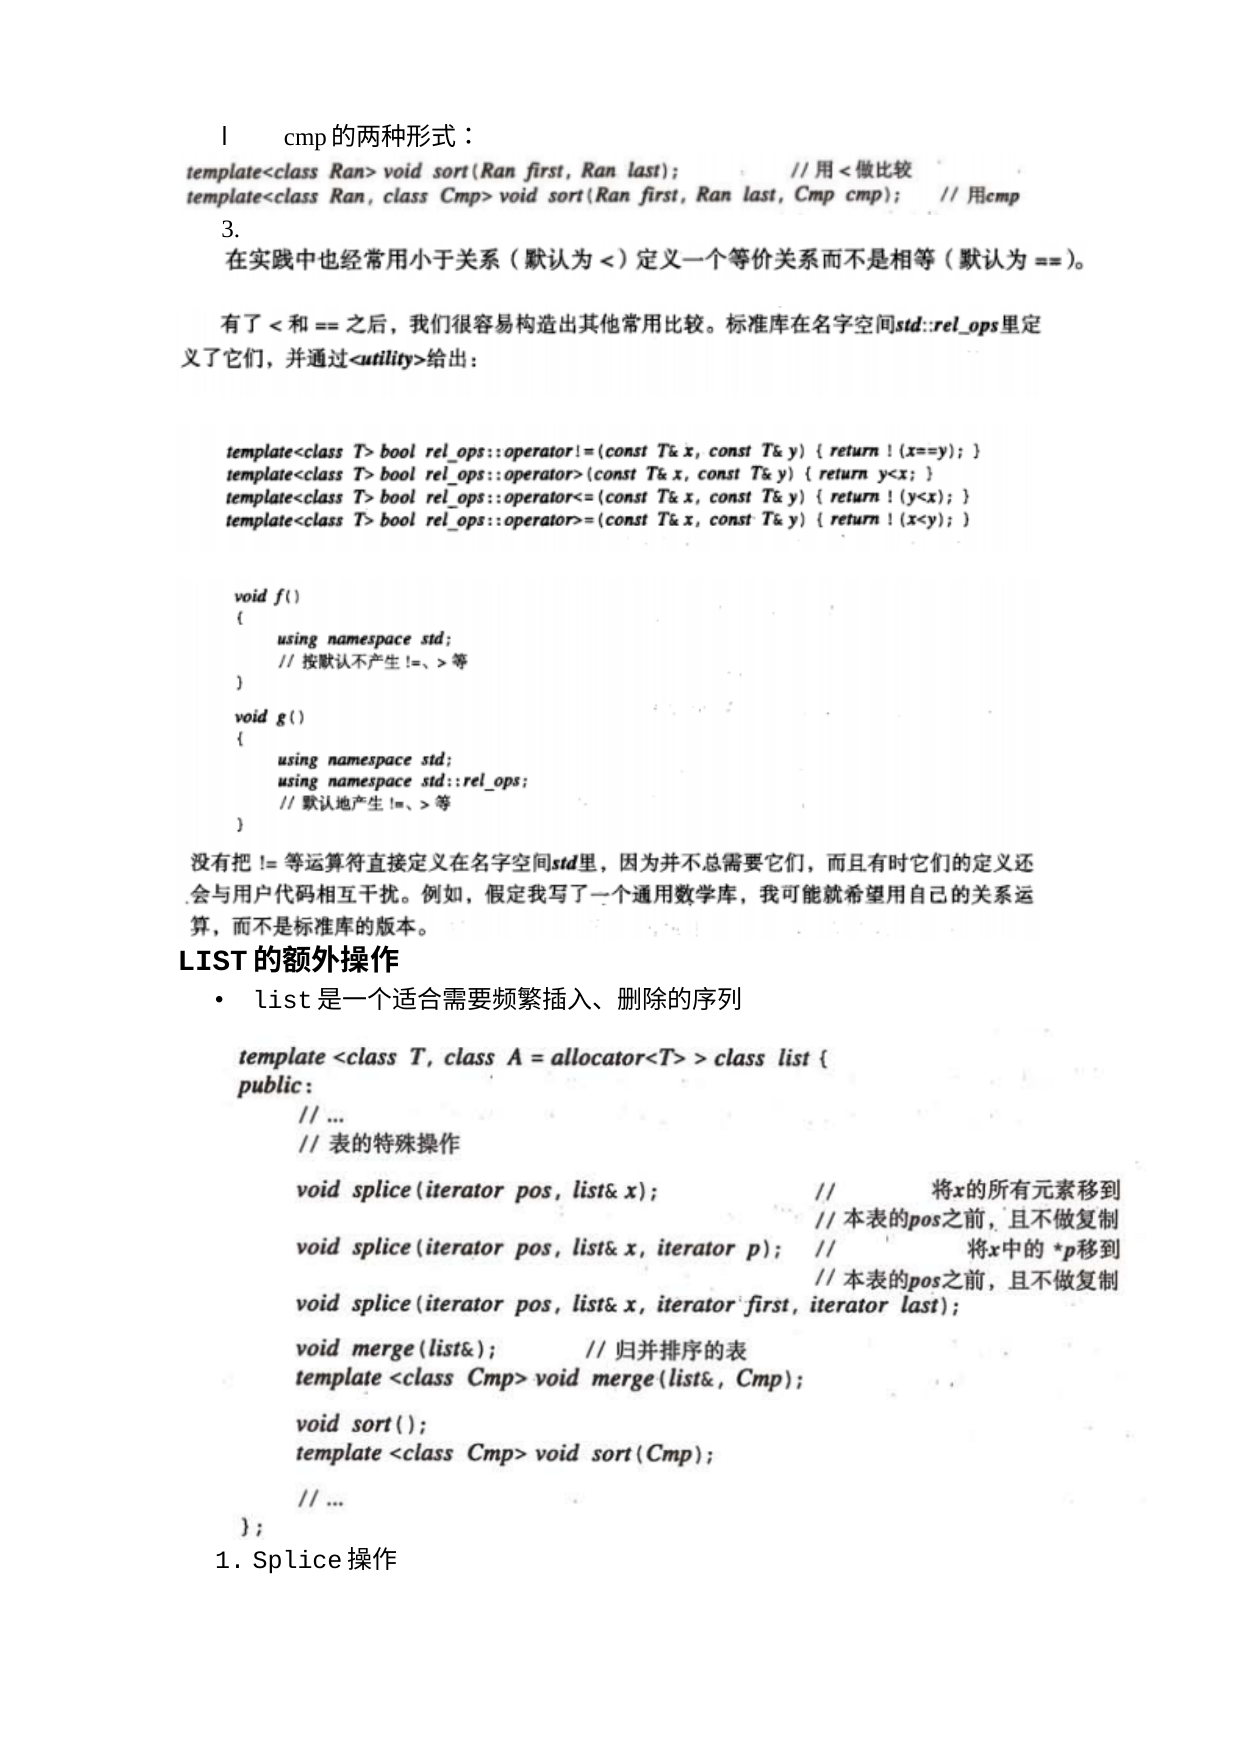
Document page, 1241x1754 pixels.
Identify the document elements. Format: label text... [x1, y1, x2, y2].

text l cmp的两种形式： [227, 118, 332, 152]
list list是一个适合需要频繁插入、删除的序列 [215, 979, 1152, 1016]
list Splice操作 [397, 1540, 1152, 1576]
picture [177, 306, 1043, 397]
text l cmp的两种形式： [482, 118, 1152, 152]
list Splice操作 [215, 1540, 347, 1576]
picture [221, 242, 1087, 279]
picture [177, 424, 1042, 551]
subtitle LIST的额外操作 [399, 939, 1152, 979]
picture [177, 1028, 1152, 1540]
picture [177, 578, 1042, 940]
picture [177, 152, 1042, 215]
text 3. [283, 215, 1152, 278]
subtitle LIST的额外操作 [177, 940, 253, 946]
